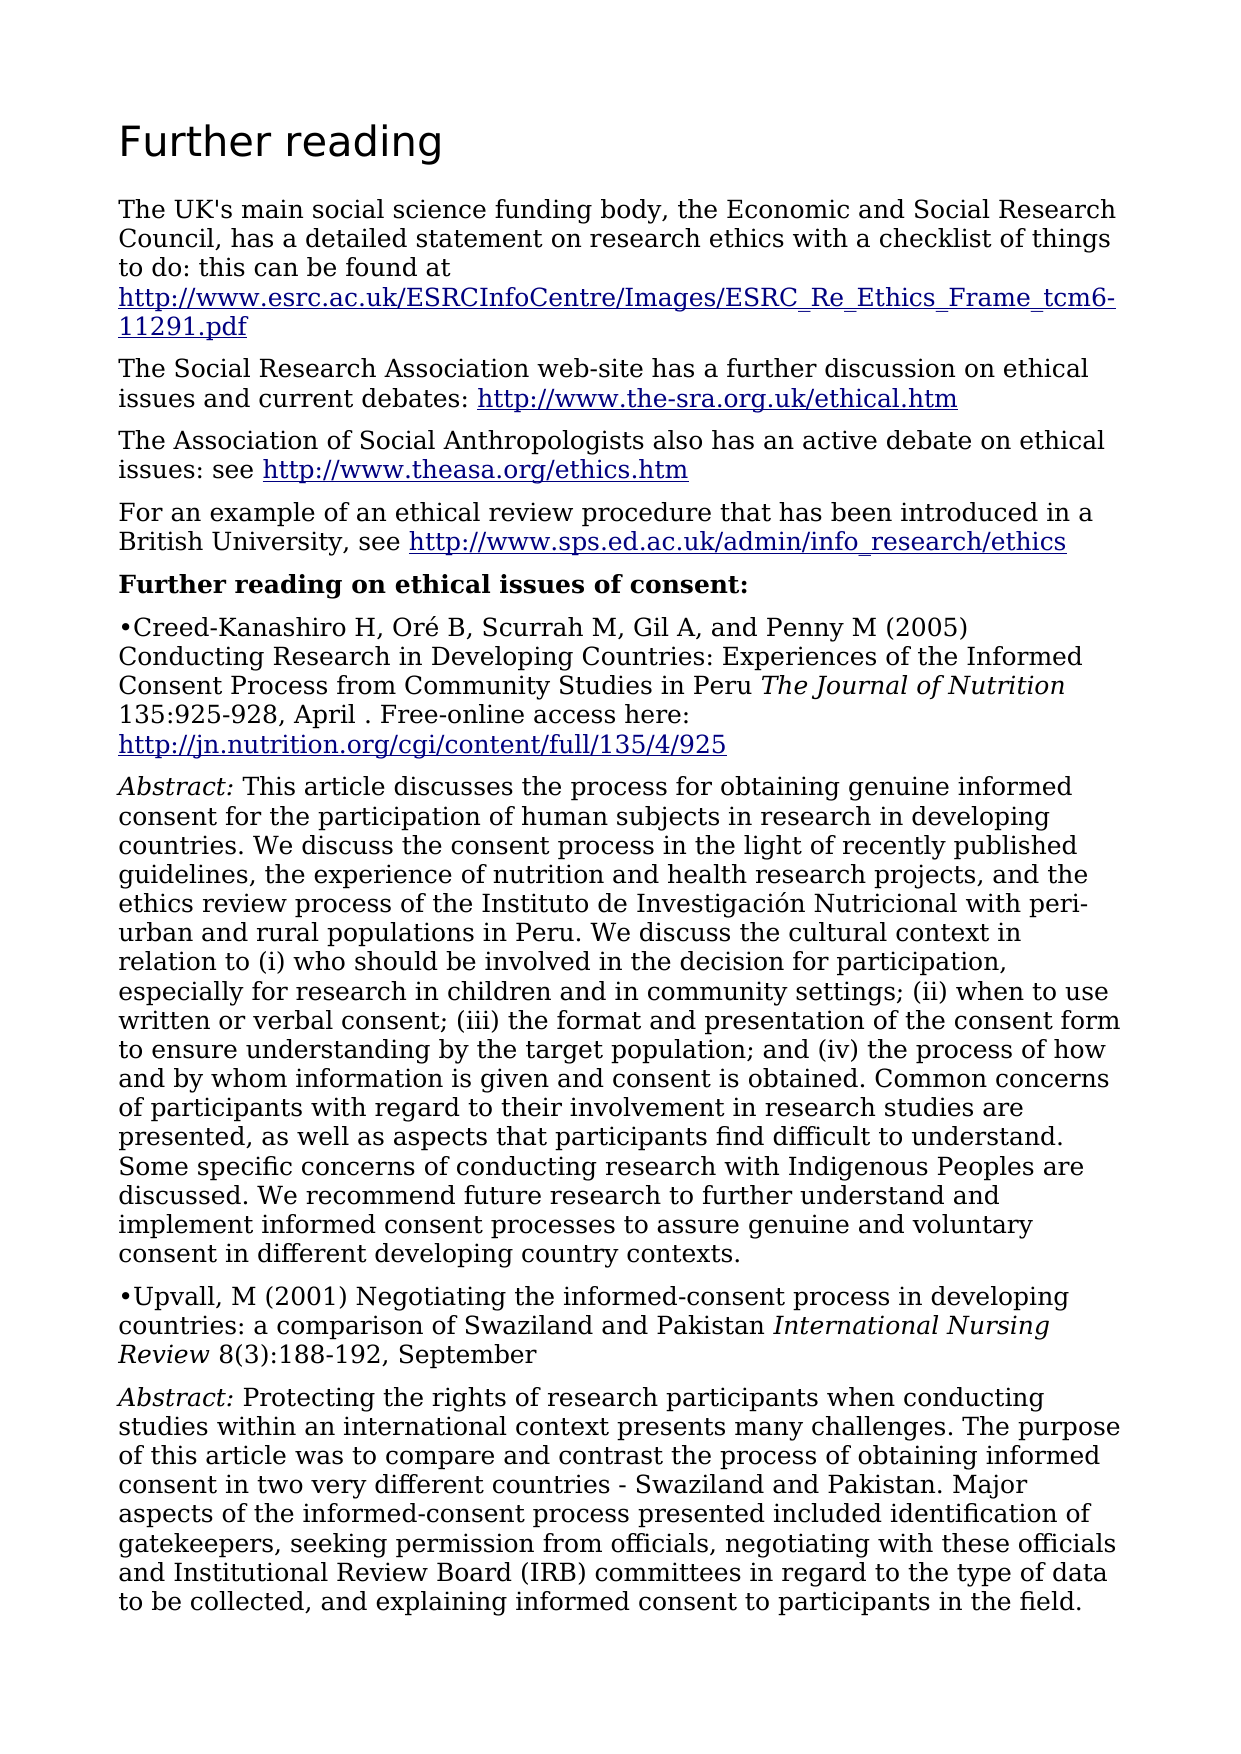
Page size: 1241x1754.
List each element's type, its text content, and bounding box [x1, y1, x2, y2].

text Further reading on ethical issues of consent: [118, 570, 1122, 599]
text The Association of Social Anthropologists also has an active debate on ethical issues: see http://www.theasa.org/ethics.htm [118, 426, 1122, 485]
text Abstract: Protecting the rights of research participants when conducting studies within an international context presents many challenges. The purpose of this article was to compare and contrast the process of obtaining informed consent in two very different countries - Swaziland and Pakistan. Major aspects of the informed-consent process presented included identification of gatekeepers, seeking permission from officials, negotiating with these officials and Institutional Review Board (IRB) committees in regard to the type of data to be collected, and explaining informed consent to participants in the field. [118, 1383, 1122, 1616]
list Creed-Kanashiro H, Oré B, Scurrah M, Gil A, and Penny M (2005) Conducting Research in Developing Countries: Experiences of the Informed Consent Process from Community Studies in Peru The Journal of Nutrition 135:925-928, April . Free-online access here: http://jn.nutrition.org/cgi/content/full/135/4/925 [118, 613, 1122, 759]
list Upvall, M (2001) Negotiating the informed-consent process in developing countries: a comparison of Swaziland and Pakistan International Nursing Review 8(3):188-192, September [118, 1282, 1122, 1369]
text The UK's main social science funding body, the Economic and Social Research Council, has a detailed statement on research ethics with a checklist of things to do: this can be found at http://www.esrc.ac.uk/ESRCInfoCentre/Images/ESRC_Re_Ethics_Frame_tcm6-11291.pdf [118, 195, 1122, 341]
text The Social Research Association web-site has a further discussion on ethical issues and current debates: http://www.the-sra.org.uk/ethical.htm [118, 354, 1122, 413]
text Abstract: This article discusses the process for obtaining genuine informed consent for the participation of human subjects in research in developing countries. We discuss the consent process in the light of recently published guidelines, the experience of nutrition and health research projects, and the ethics review process of the Instituto de Investigación Nutricional with peri-urban and rural populations in Peru. We discuss the cultural context in relation to (i) who should be involved in the decision for participation, especially for research in children and in community settings; (ii) when to use written or verbal consent; (iii) the format and presentation of the consent form to ensure understanding by the target population; and (iv) the process of how and by whom information is given and consent is obtained. Common concerns of participants with regard to their involvement in research studies are presented, as well as aspects that participants find difficult to understand. Some specific concerns of conducting research with Indigenous Peoples are discussed. We recommend future research to further understand and implement informed consent processes to assure genuine and voluntary consent in different developing country contexts. [118, 772, 1122, 1268]
subtitle Further reading [118, 118, 1122, 167]
text For an example of an ethical review procedure that has been introduced in a British University, see http://www.sps.ed.ac.uk/admin/info_research/ethics [118, 498, 1122, 557]
